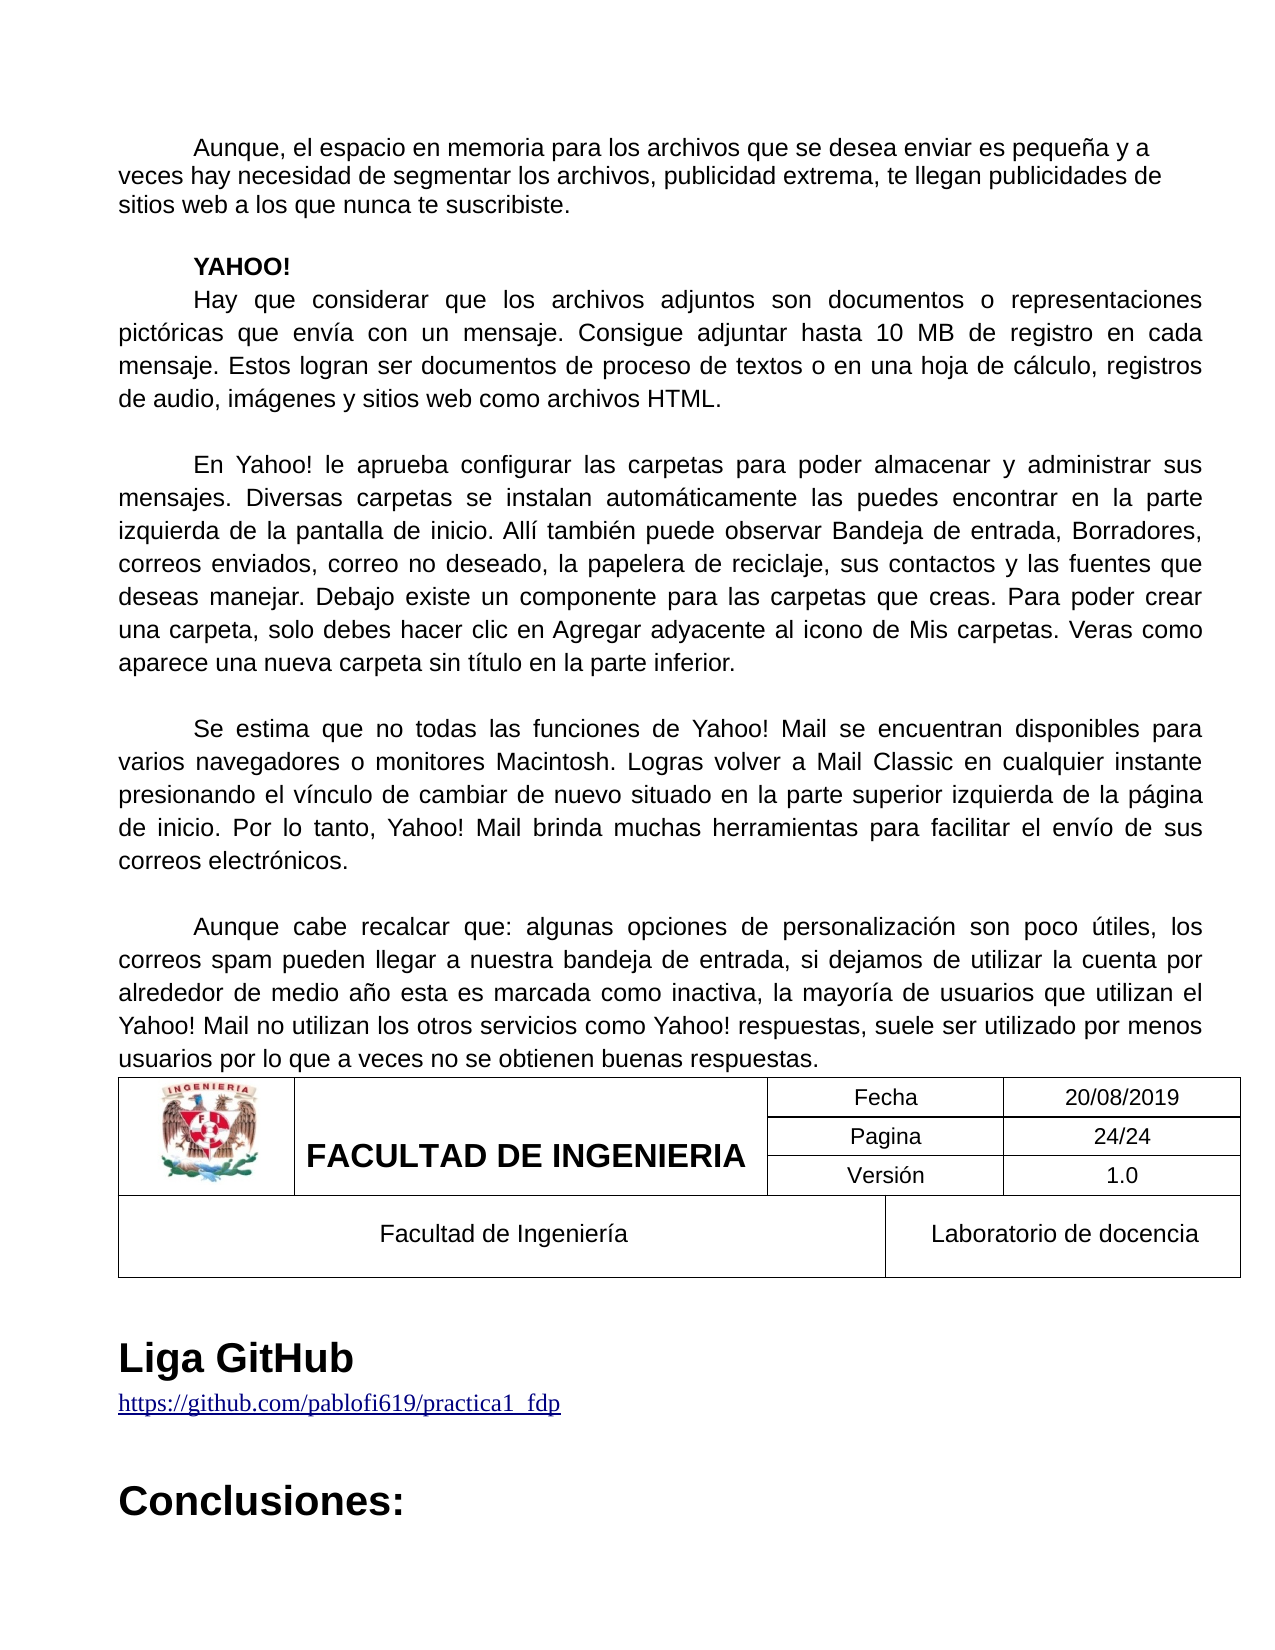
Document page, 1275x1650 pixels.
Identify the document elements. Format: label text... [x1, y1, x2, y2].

text Hay que considerar que los archivos adjuntos son documentos o representaciones pictóricas que envía con un mensaje. Consigue adjuntar hasta 10 MB de registro en cada mensaje. Estos logran ser documentos de proceso de textos o en una hoja de cálculo, registros de audio, imágenes y sitios web como archivos HTML. [118, 285, 1205, 413]
text Conclusiones: [118, 1476, 1205, 1524]
text Aunque, el espacio en memoria para los archivos que se desea enviar es pequeña y a veces hay necesidad de segmentar los archivos, publicidad extrema, te llegan publicidades de sitios web a los que nunca te suscribiste. [118, 132, 1205, 219]
table_cell 1.0 [1004, 1156, 1240, 1194]
text Aunque cabe recalcar que: algunas opciones de personalización son poco útiles, los correos spam pueden llegar a nuestra bandeja de entrada, si dejamos de utilizar la cuenta por alrededor de medio año esta es marcada como inactiva, la mayoría de usuarios que utilizan el Yahoo! Mail no utilizan los otros servicios como Yahoo! respuestas, suele ser utilizado por menos usuarios por lo que a veces no se obtienen buenas respuestas. [118, 912, 1205, 1073]
text Se estima que no todas las funciones de Yahoo! Mail se encuentran disponibles para varios navegadores o monitores Macintosh. Logras volver a Mail Classic en cualquier instante presionando el vínculo de cambiar de nuevo situado en la parte superior izquierda de la página de inicio. Por lo tanto, Yahoo! Mail brinda muchas herramientas para facilitar el envío de sus correos electrónicos. [118, 714, 1205, 875]
table_header [119, 1078, 294, 1194]
table_cell Laboratorio de docencia [886, 1196, 1240, 1277]
table_cell Versión [768, 1156, 1003, 1194]
text YAHOO! [118, 252, 1205, 281]
table_cell 24/24 [1004, 1118, 1240, 1155]
table_cell Facultad de Ingeniería [119, 1196, 885, 1277]
table_header FACULTAD DE INGENIERIA [295, 1078, 767, 1194]
table_header Fecha [768, 1078, 1003, 1116]
text En Yahoo! le aprueba configurar las carpetas para poder almacenar y administrar sus mensajes. Diversas carpetas se instalan automáticamente las puedes encontrar en la parte izquierda de la pantalla de inicio. Allí también puede observar Bandeja de entrada, Borradores, correos enviados, correo no deseado, la papelera de reciclaje, sus contactos y las fuentes que deseas manejar. Debajo existe un componente para las carpetas que creas. Para poder crear una carpeta, solo debes hacer clic en Agregar adyacente al icono de Mis carpetas. Veras como aparece una nueva carpeta sin título en la parte inferior. [118, 450, 1205, 677]
text https://github.com/pablofi619/practica1_fdp [118, 1388, 1205, 1417]
table_header 20/08/2019 [1004, 1078, 1240, 1116]
table_cell Pagina [768, 1118, 1003, 1155]
text Liga GitHub [118, 1333, 1205, 1381]
